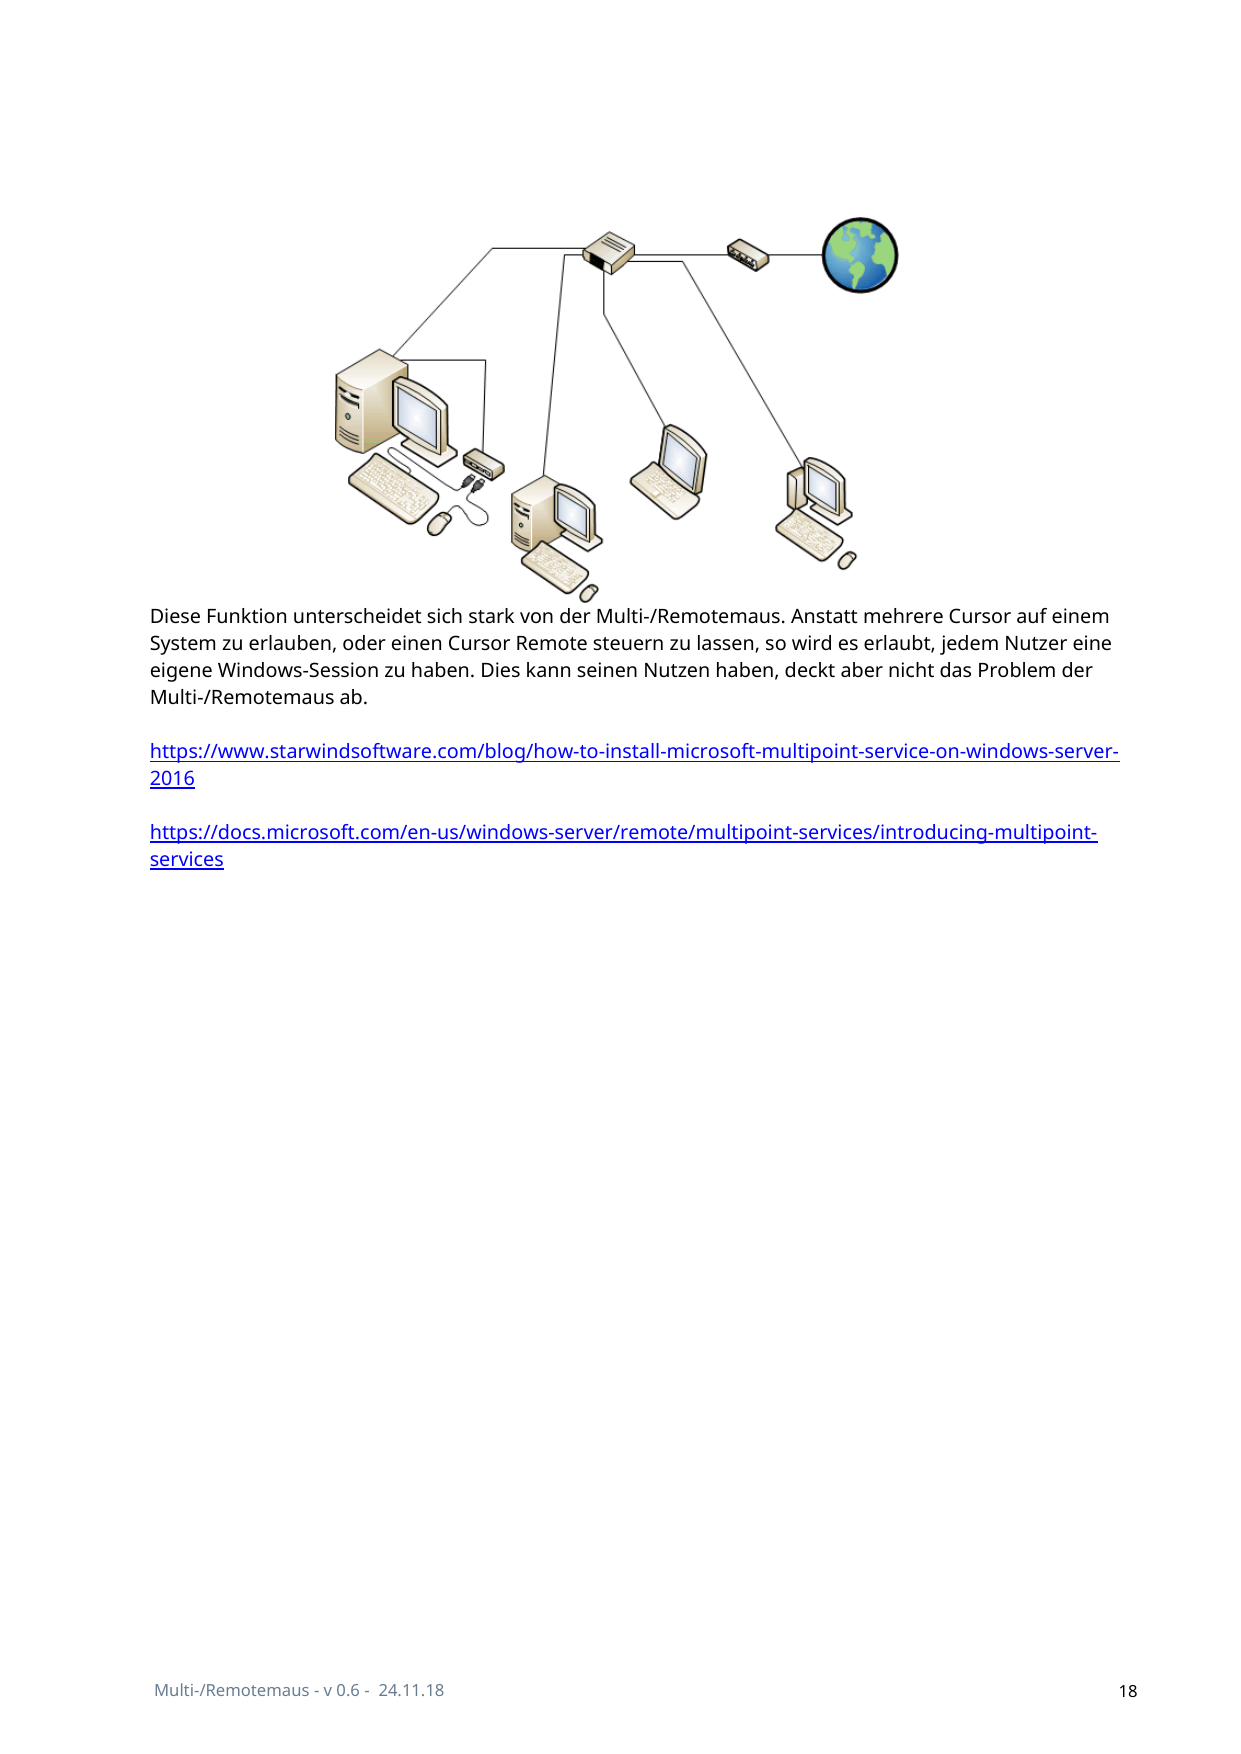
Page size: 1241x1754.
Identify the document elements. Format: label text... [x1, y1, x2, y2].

text https://docs.microsoft.com/en-us/windows-server/remote/multipoint-services/introducing-multipoint-services [149, 818, 1136, 872]
text https://www.starwindsoftware.com/blog/how-to-install-microsoft-multipoint-service-on-windows-server-2016 [149, 737, 1136, 791]
picture [334, 216, 900, 603]
text Diese Funktion unterscheidet sich stark von der Multi-/Remotemaus. Anstatt mehrere Cursor auf einem System zu erlauben, oder einen Cursor Remote steuern zu lassen, so wird es erlaubt, jedem Nutzer eine eigene Windows-Session zu haben. Dies kann seinen Nutzen haben, deckt aber nicht das Problem der Multi-/Remotemaus ab. [149, 210, 1136, 711]
